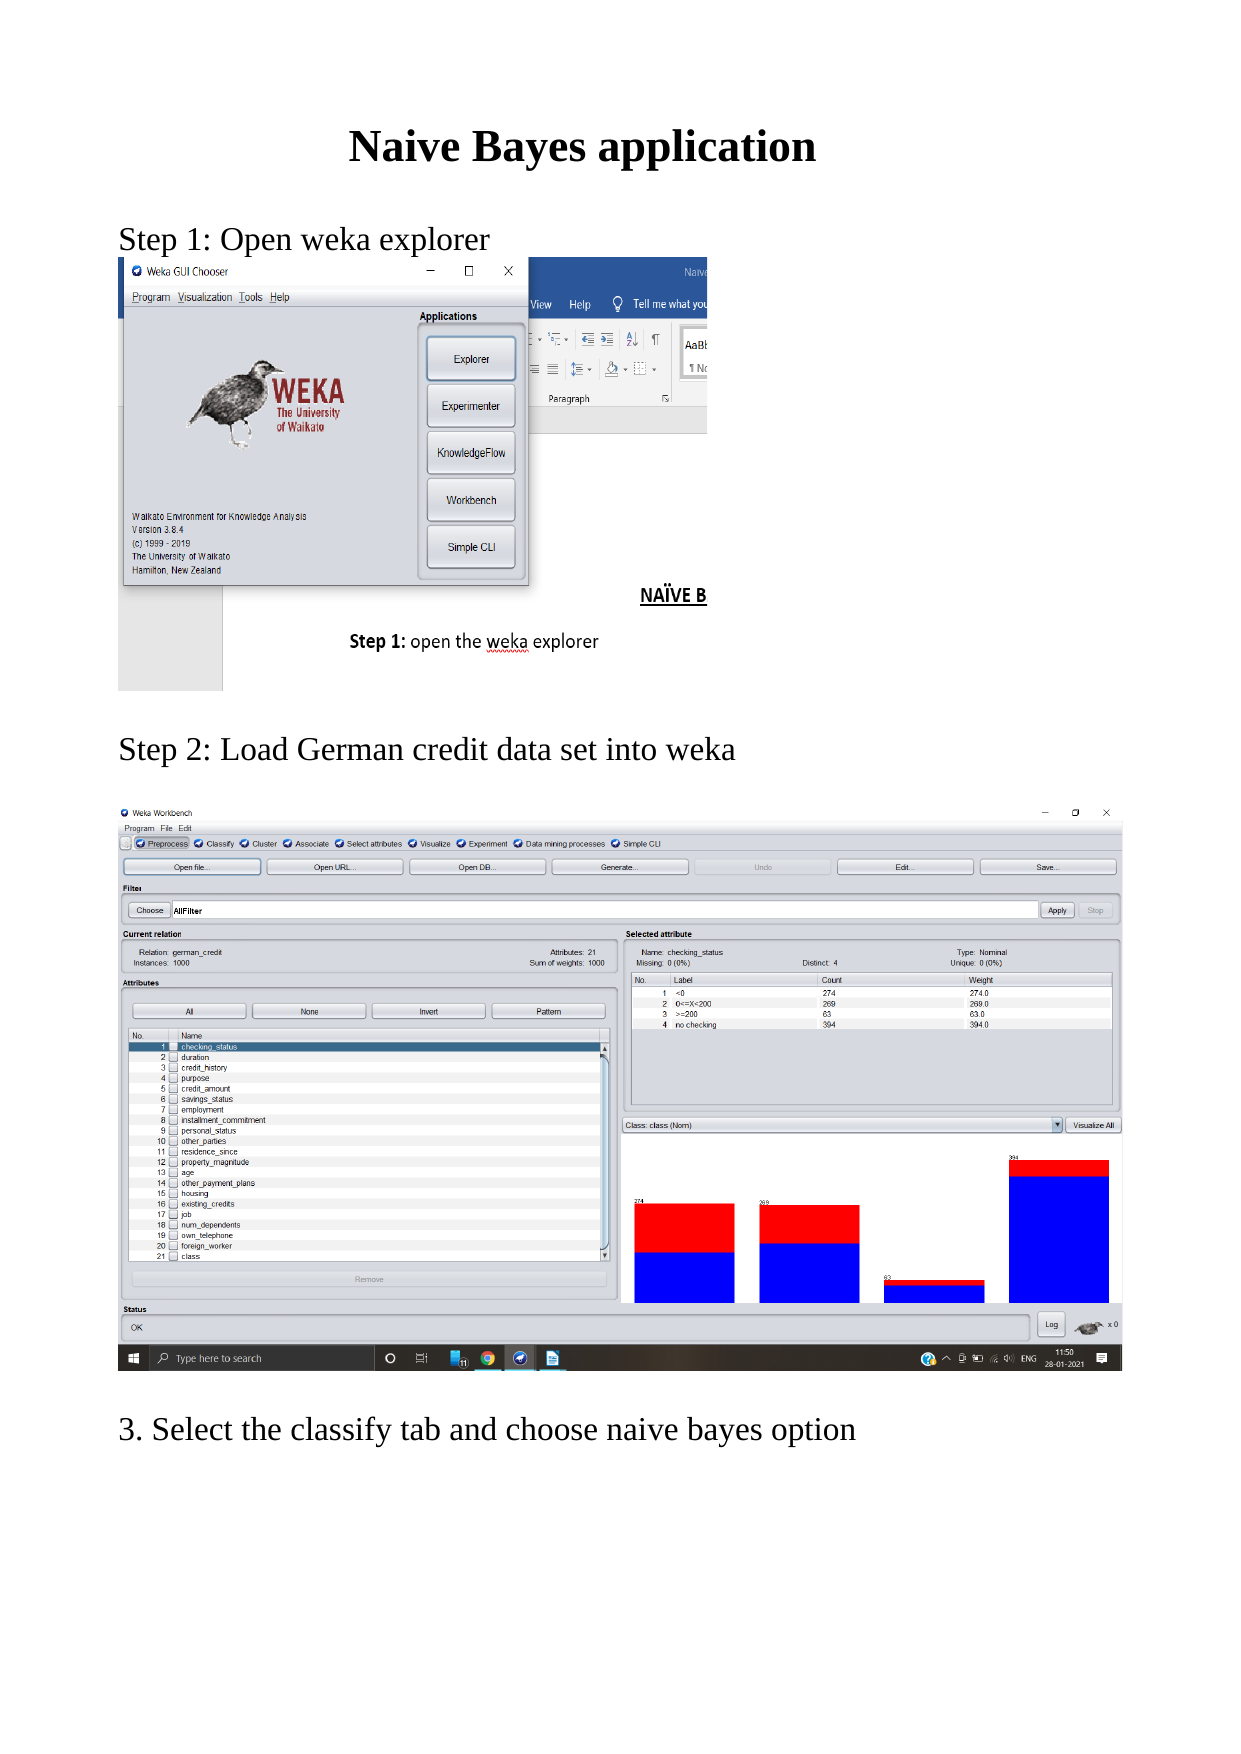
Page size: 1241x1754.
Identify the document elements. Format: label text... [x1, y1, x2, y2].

text 3. Select the classify tab and choose naive bayes option [118, 1409, 1122, 1447]
text Step 1: Open weka explorer [118, 219, 1122, 257]
picture [118, 805, 1123, 1371]
text Naive Bayes application [118, 118, 1122, 171]
text Step 2: Load German credit data set into weka [118, 729, 1122, 767]
